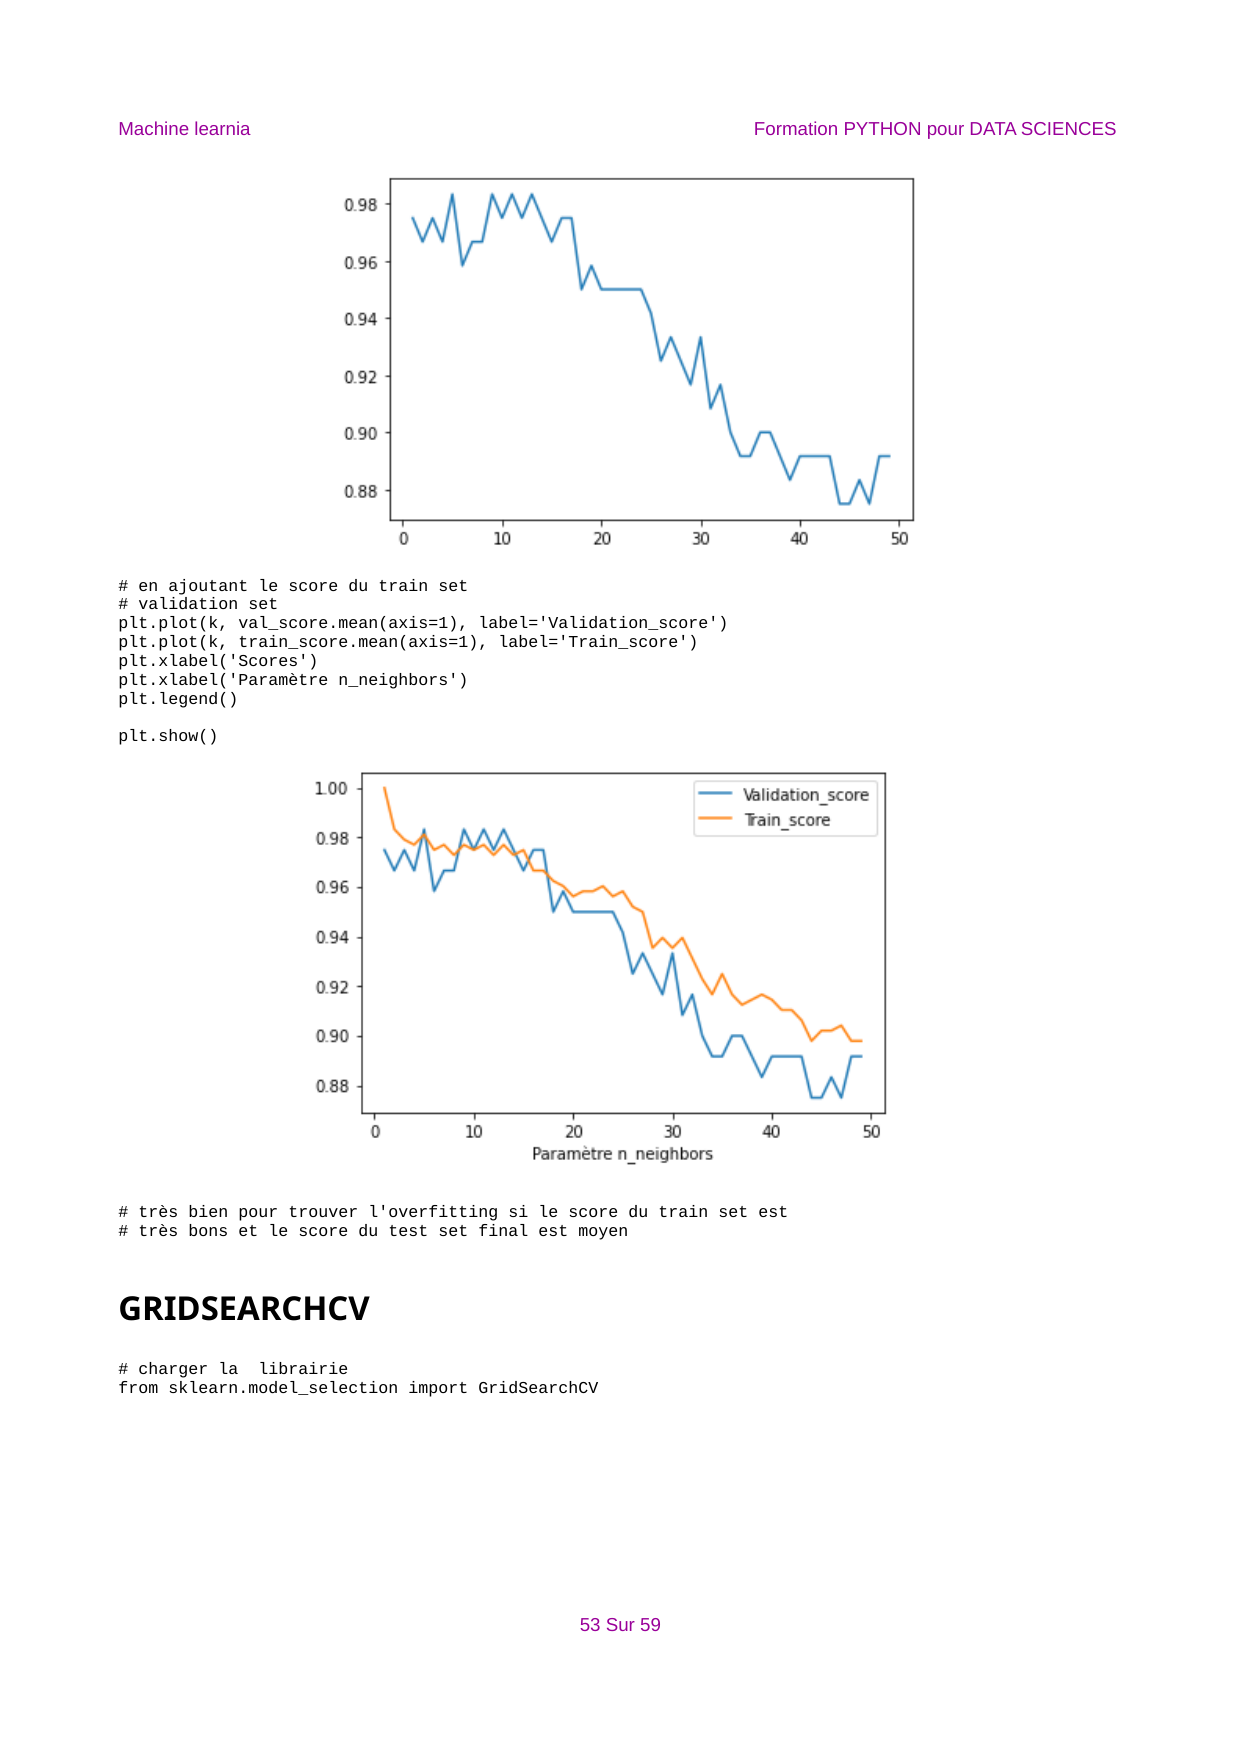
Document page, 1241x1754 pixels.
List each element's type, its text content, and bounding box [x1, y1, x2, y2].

picture [310, 169, 930, 559]
text plt.plot(k, train_score.mean(axis=1), label='Train_score') [118, 634, 1122, 652]
text plt.xlabel('Scores') [118, 652, 1122, 671]
text plt.xlabel('Paramètre n_neighbors') [118, 671, 1122, 690]
text from sklearn.model_selection import GridSearchCV [118, 1380, 1122, 1398]
text # charger la librairie [118, 1361, 1122, 1380]
text plt.show() [118, 728, 1122, 747]
text # validation set [118, 596, 1122, 615]
subtitle GRIDSEARCHCV [118, 1285, 1122, 1329]
text # très bien pour trouver l'overfitting si le score du train set est [118, 1203, 1122, 1222]
text # très bons et le score du test set final est moyen [118, 1222, 1122, 1241]
text plt.legend() [118, 690, 1122, 709]
picture [302, 765, 938, 1185]
text # en ajoutant le score du train set [118, 577, 1122, 596]
text plt.plot(k, val_score.mean(axis=1), label='Validation_score') [118, 615, 1122, 634]
